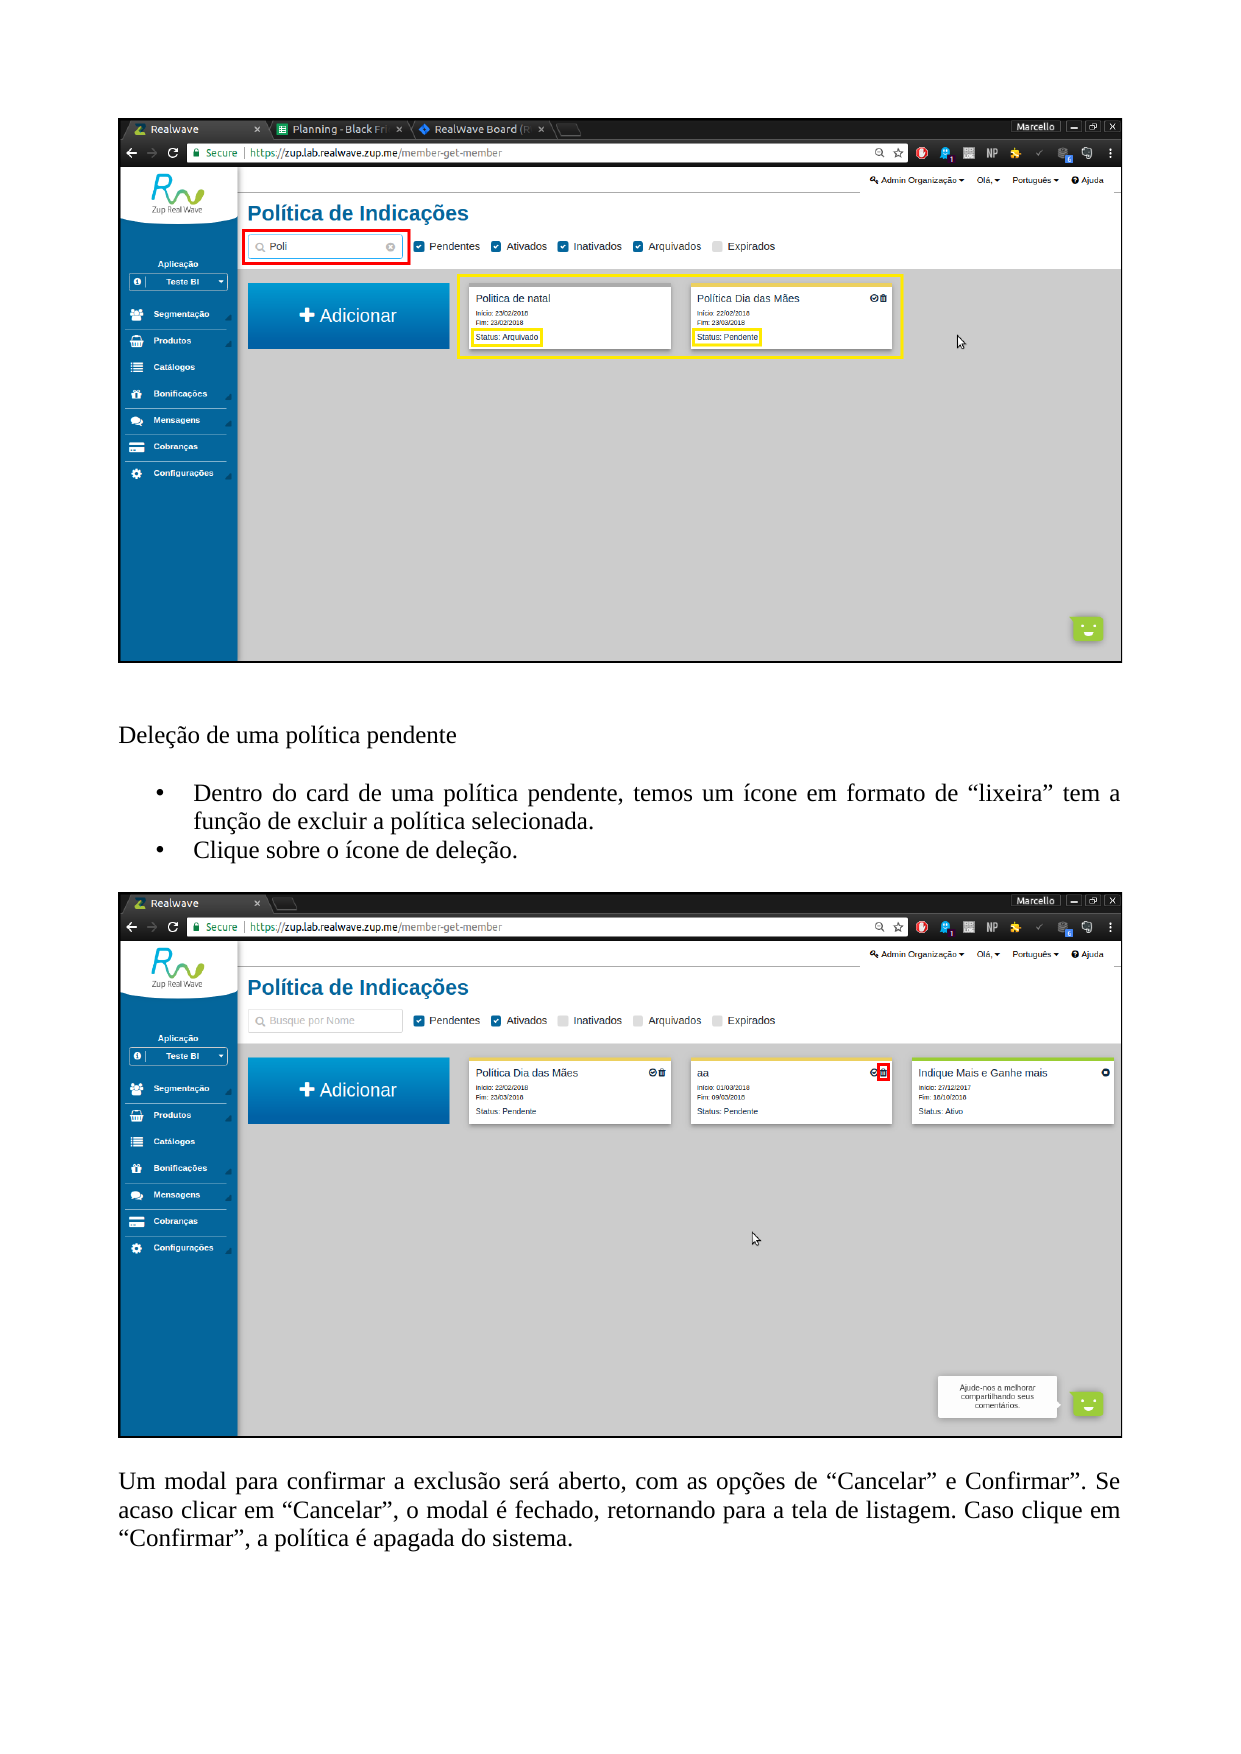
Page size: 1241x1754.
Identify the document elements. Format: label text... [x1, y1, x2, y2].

picture [118, 892, 1123, 1438]
list Dentro do card de uma política pendente, temos um ícone em formato de “lixeira” tem a função de excluir a política selecionada. [156, 778, 1122, 835]
text Deleção de uma política pendente [118, 720, 1122, 749]
list Clique sobre o ícone de deleção. [156, 835, 1122, 864]
text Um modal para confirmar a exclusão será aberto, com as opções de “Cancelar” e Confirmar”. Se acaso clicar em “Cancelar”, o modal é fechado, retornando para a tela de listagem. Caso clique em “Confirmar”, a política é apagada do sistema. [118, 1466, 1122, 1552]
picture [118, 118, 1123, 663]
